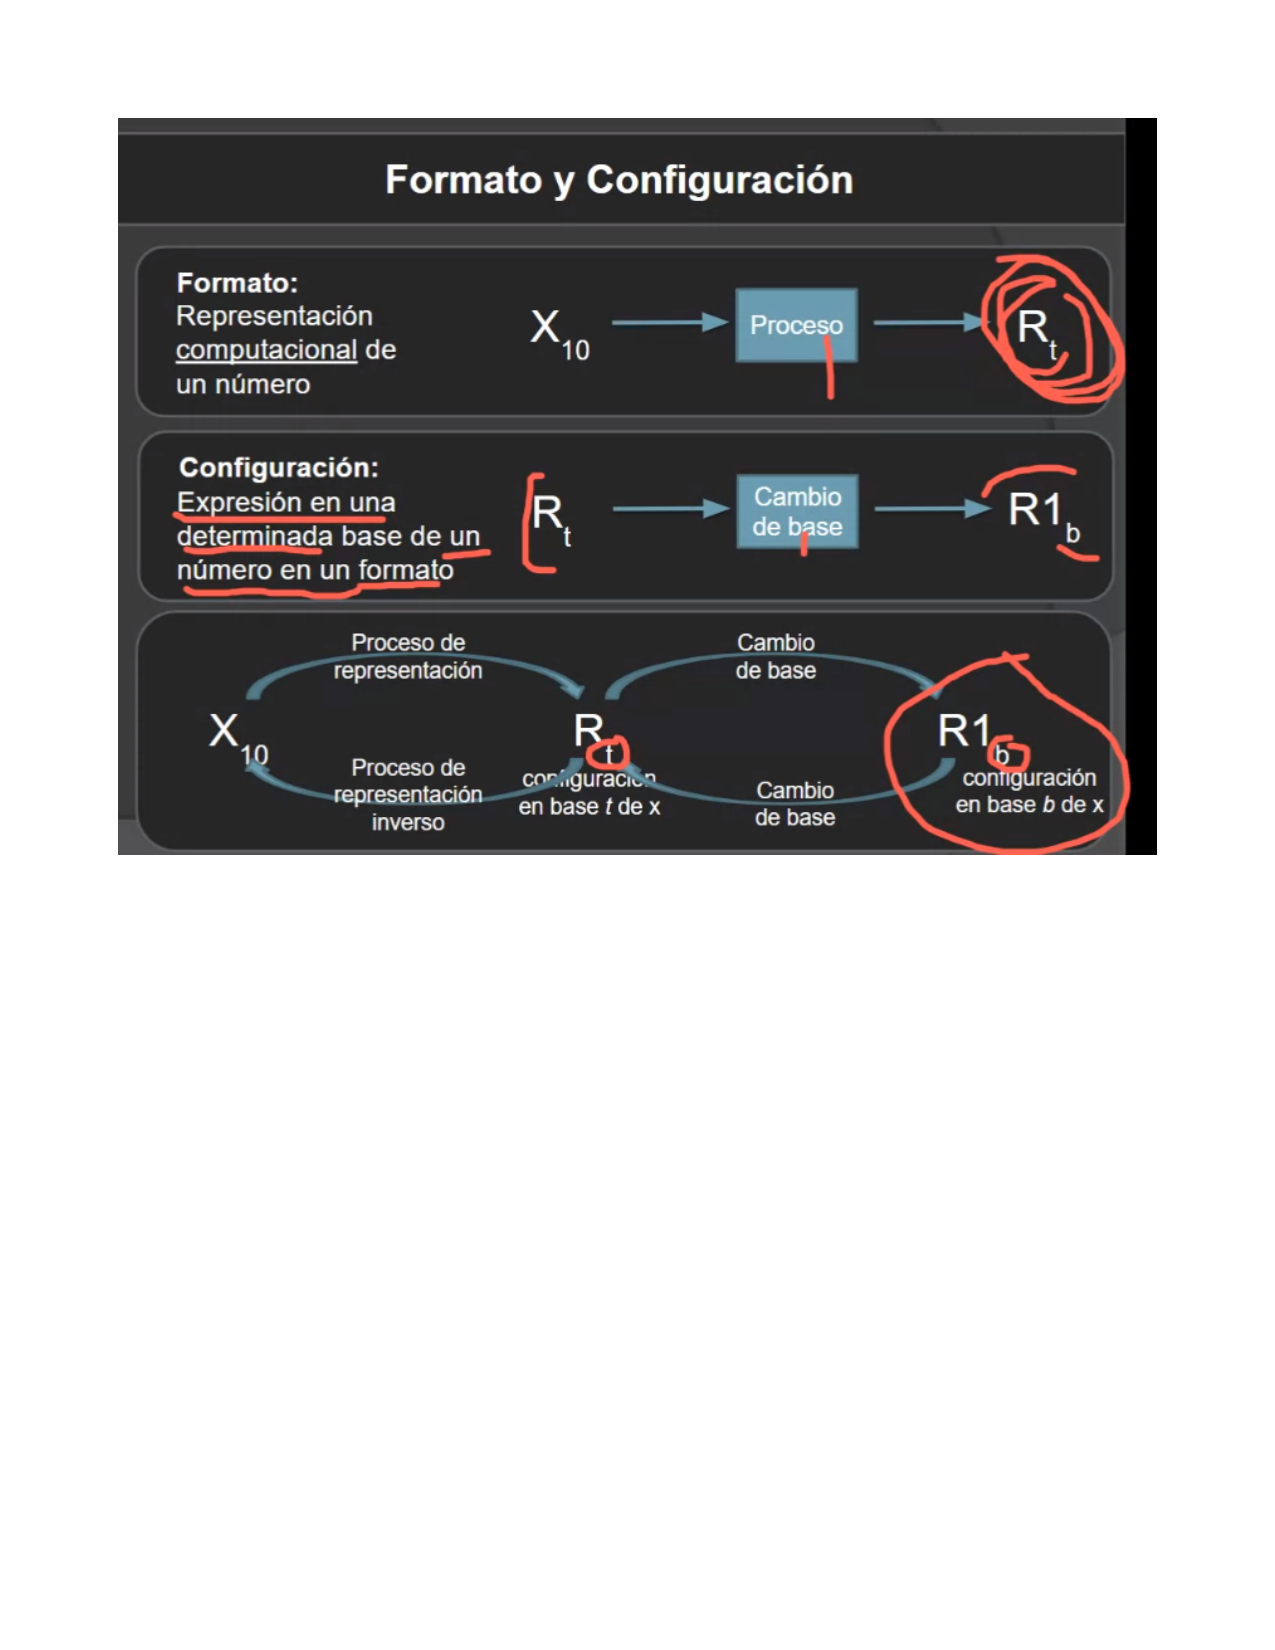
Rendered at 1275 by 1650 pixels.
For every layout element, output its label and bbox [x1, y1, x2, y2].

picture [118, 118, 1157, 855]
